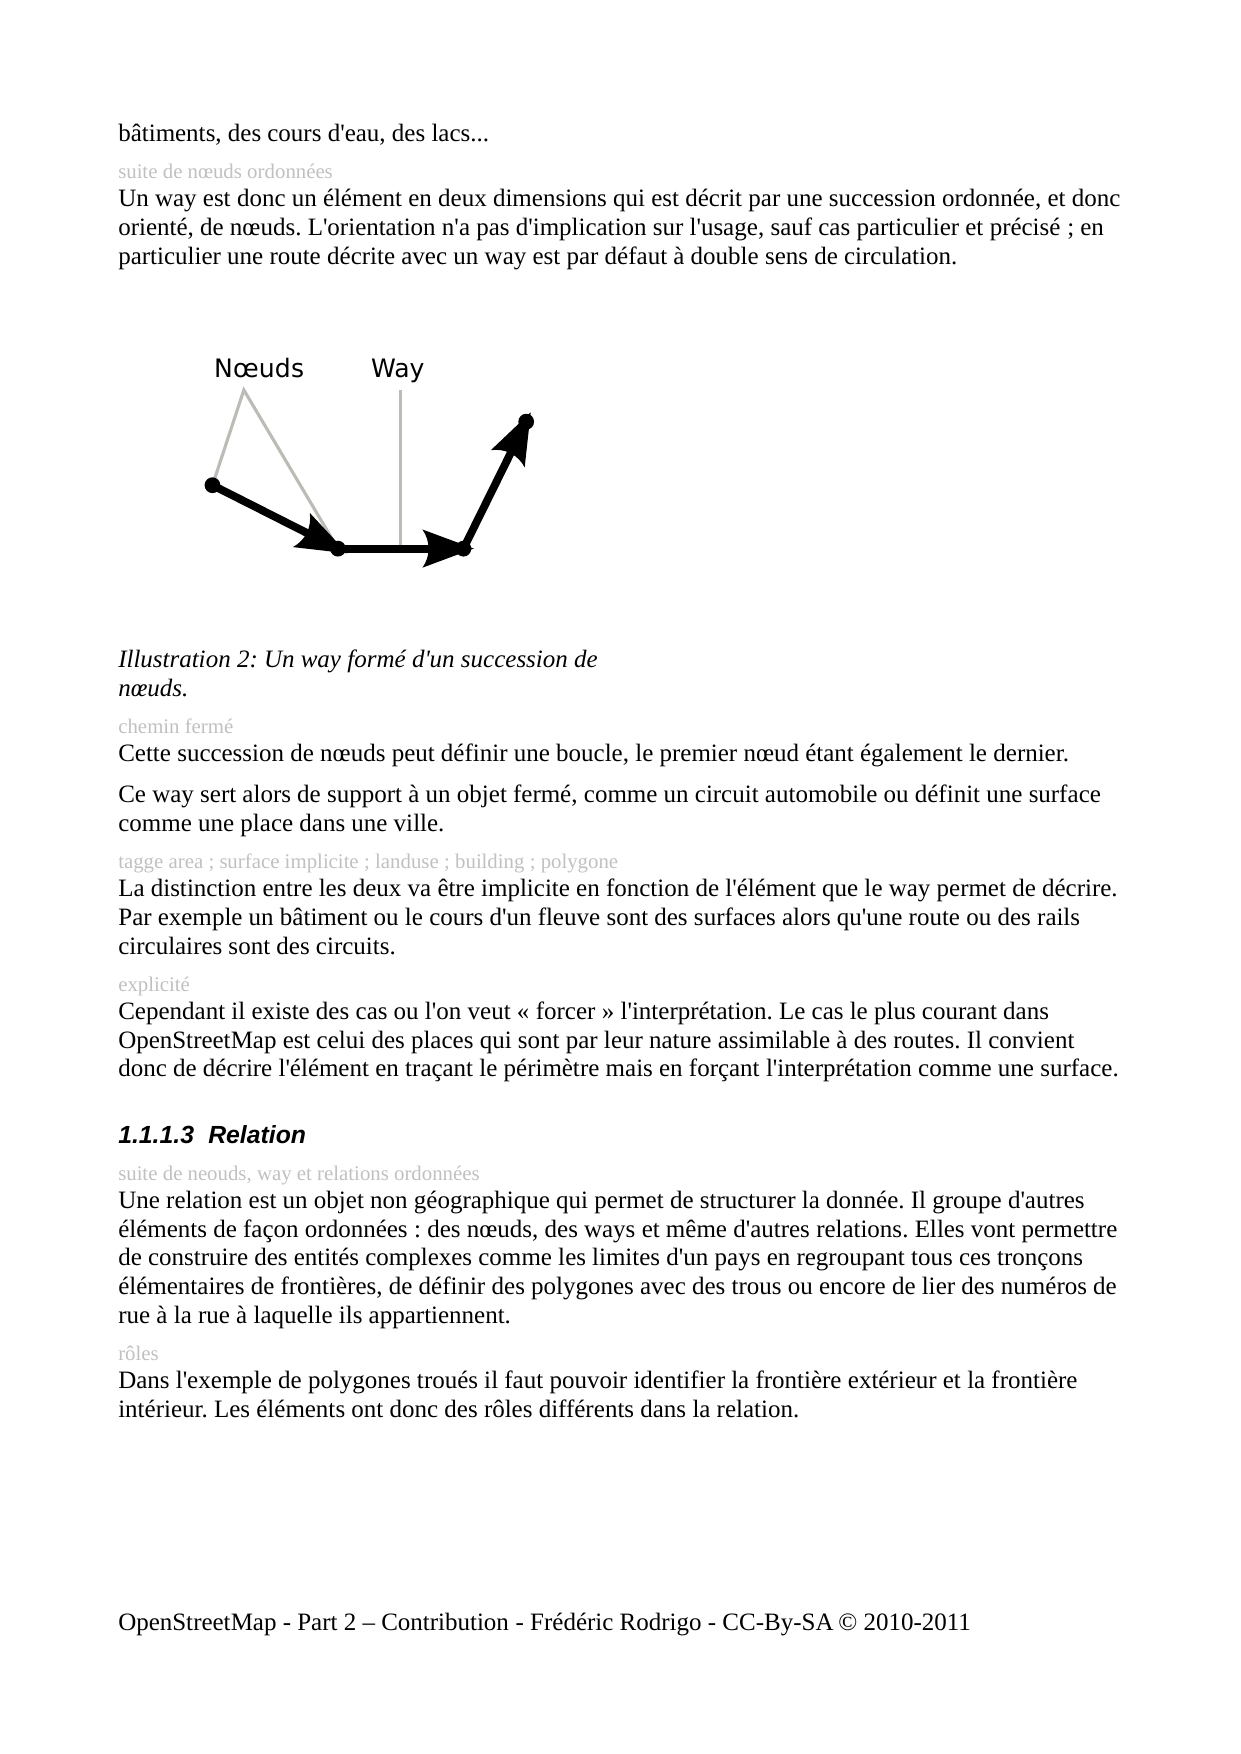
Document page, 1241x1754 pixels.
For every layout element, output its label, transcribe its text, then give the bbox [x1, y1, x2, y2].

text Ce way sert alors de support à un objet fermé, comme un circuit automobile ou définit une surface comme une place dans une ville. [118, 779, 1122, 837]
text La distinction entre les deux va être implicite en fonction de l'élément que le way permet de décrire. Par exemple un bâtiment ou le cours d'un fleuve sont des surfaces alors qu'une route ou des rails circulaires sont des circuits. [118, 873, 1122, 959]
text Illustration 2: Un way formé d'un succession de nœuds. [118, 295, 620, 701]
text suite de neouds, way et relations ordonnées [118, 1161, 1122, 1185]
text Un way est donc un élément en deux dimensions qui est décrit par une succession ordonnée, et donc orienté, de nœuds. L'orientation n'a pas d'implication sur l'usage, sauf cas particulier et précisé ; en particulier une route décrite avec un way est par défaut à double sens de circulation. [118, 183, 1122, 270]
text rôles [118, 1341, 1122, 1365]
text chemin fermé [118, 714, 1122, 738]
text Cette succession de nœuds peut définir une boucle, le premier nœud étant également le dernier. [118, 738, 1122, 767]
text Dans l'exemple de polygones troués il faut pouvoir identifier la frontière extérieur et la frontière intérieur. Les éléments ont donc des rôles différents dans la relation. [118, 1365, 1122, 1423]
text Une relation est un objet non géographique qui permet de structurer la donnée. Il groupe d'autres éléments de façon ordonnées : des nœuds, des ways et même d'autres relations. Elles vont permettre de construire des entités complexes comme les limites d'un pays en regroupant tous ces tronçons élémentaires de frontières, de définir des polygones avec des trous ou encore de lier des numéros de rue à la rue à laquelle ils appartiennent. [118, 1185, 1122, 1329]
text suite de nœuds ordonnées [118, 159, 1122, 183]
text tagge area ; surface implicite ; landuse ; building ; polygone [118, 849, 1122, 873]
text Cependant il existe des cas ou l'on veut « forcer » l'interprétation. Le cas le plus courant dans OpenStreetMap est celui des places qui sont par leur nature assimilable à des routes. Il convient donc de décrire l'élément en traçant le périmètre mais en forçant l'interprétation comme une surface. [118, 996, 1122, 1082]
subtitle Relation [118, 1120, 1122, 1148]
text explicité [118, 972, 1122, 996]
text bâtiments, des cours d'eau, des lacs... [118, 118, 1122, 147]
